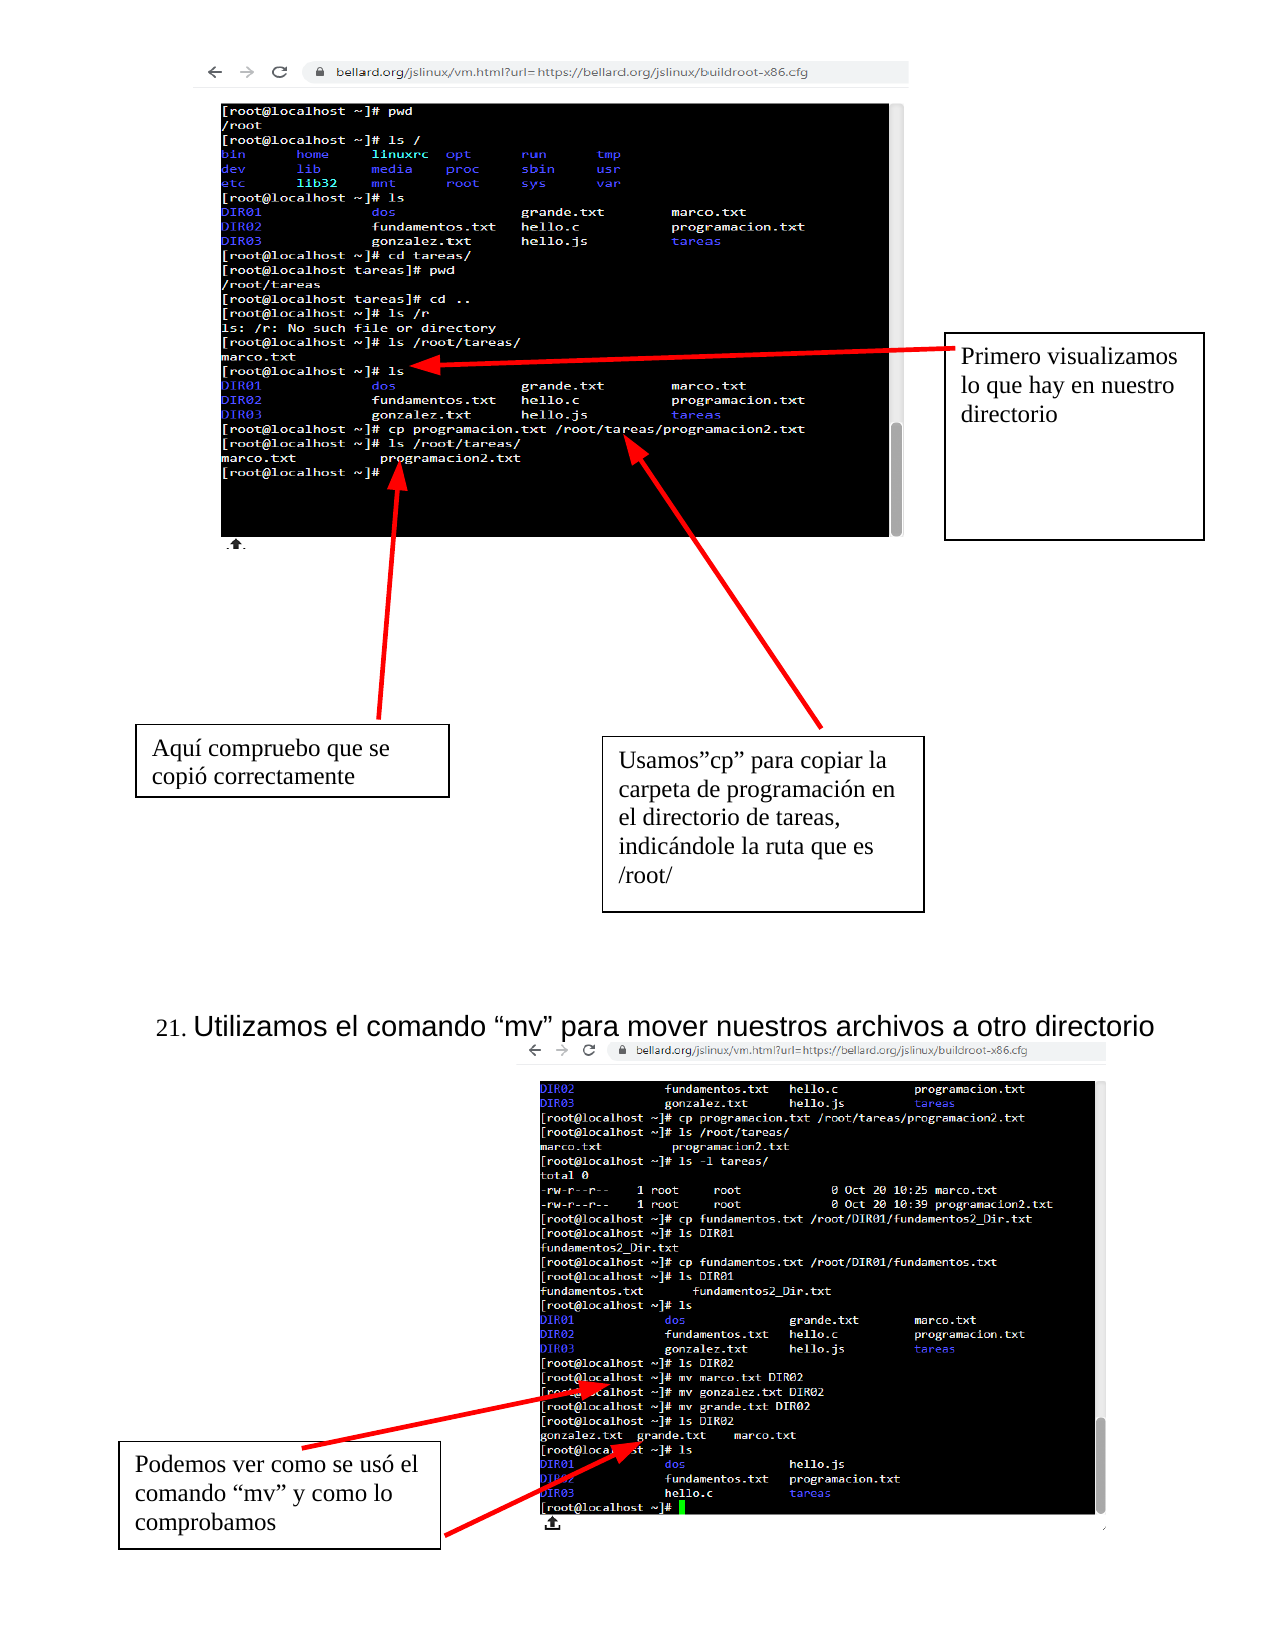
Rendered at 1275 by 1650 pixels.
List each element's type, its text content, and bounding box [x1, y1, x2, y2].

list Utilizamos el comando “mv” para mover nuestros archivos a otro directorio [120, 1442, 440, 1548]
list Podemos ver como se usó el comando “mv” y como lo comprobamos [134, 1449, 424, 1536]
list Utilizamos el comando “mv” para mover nuestros archivos a otro directorio [354, 1407, 516, 1529]
text Aquí compruebo que se copió correctamente [152, 733, 433, 789]
text Usamos”cp” para copiar la carpeta de programación en el directorio de tareas, indicándole la ruta que es /root/ [618, 745, 908, 889]
list Utilizamos el comando “mv” para mover nuestros archivos a otro directorio [156, 1009, 1205, 1529]
text Primero visualizamos lo que hay en nuestro directorio [961, 341, 1188, 427]
